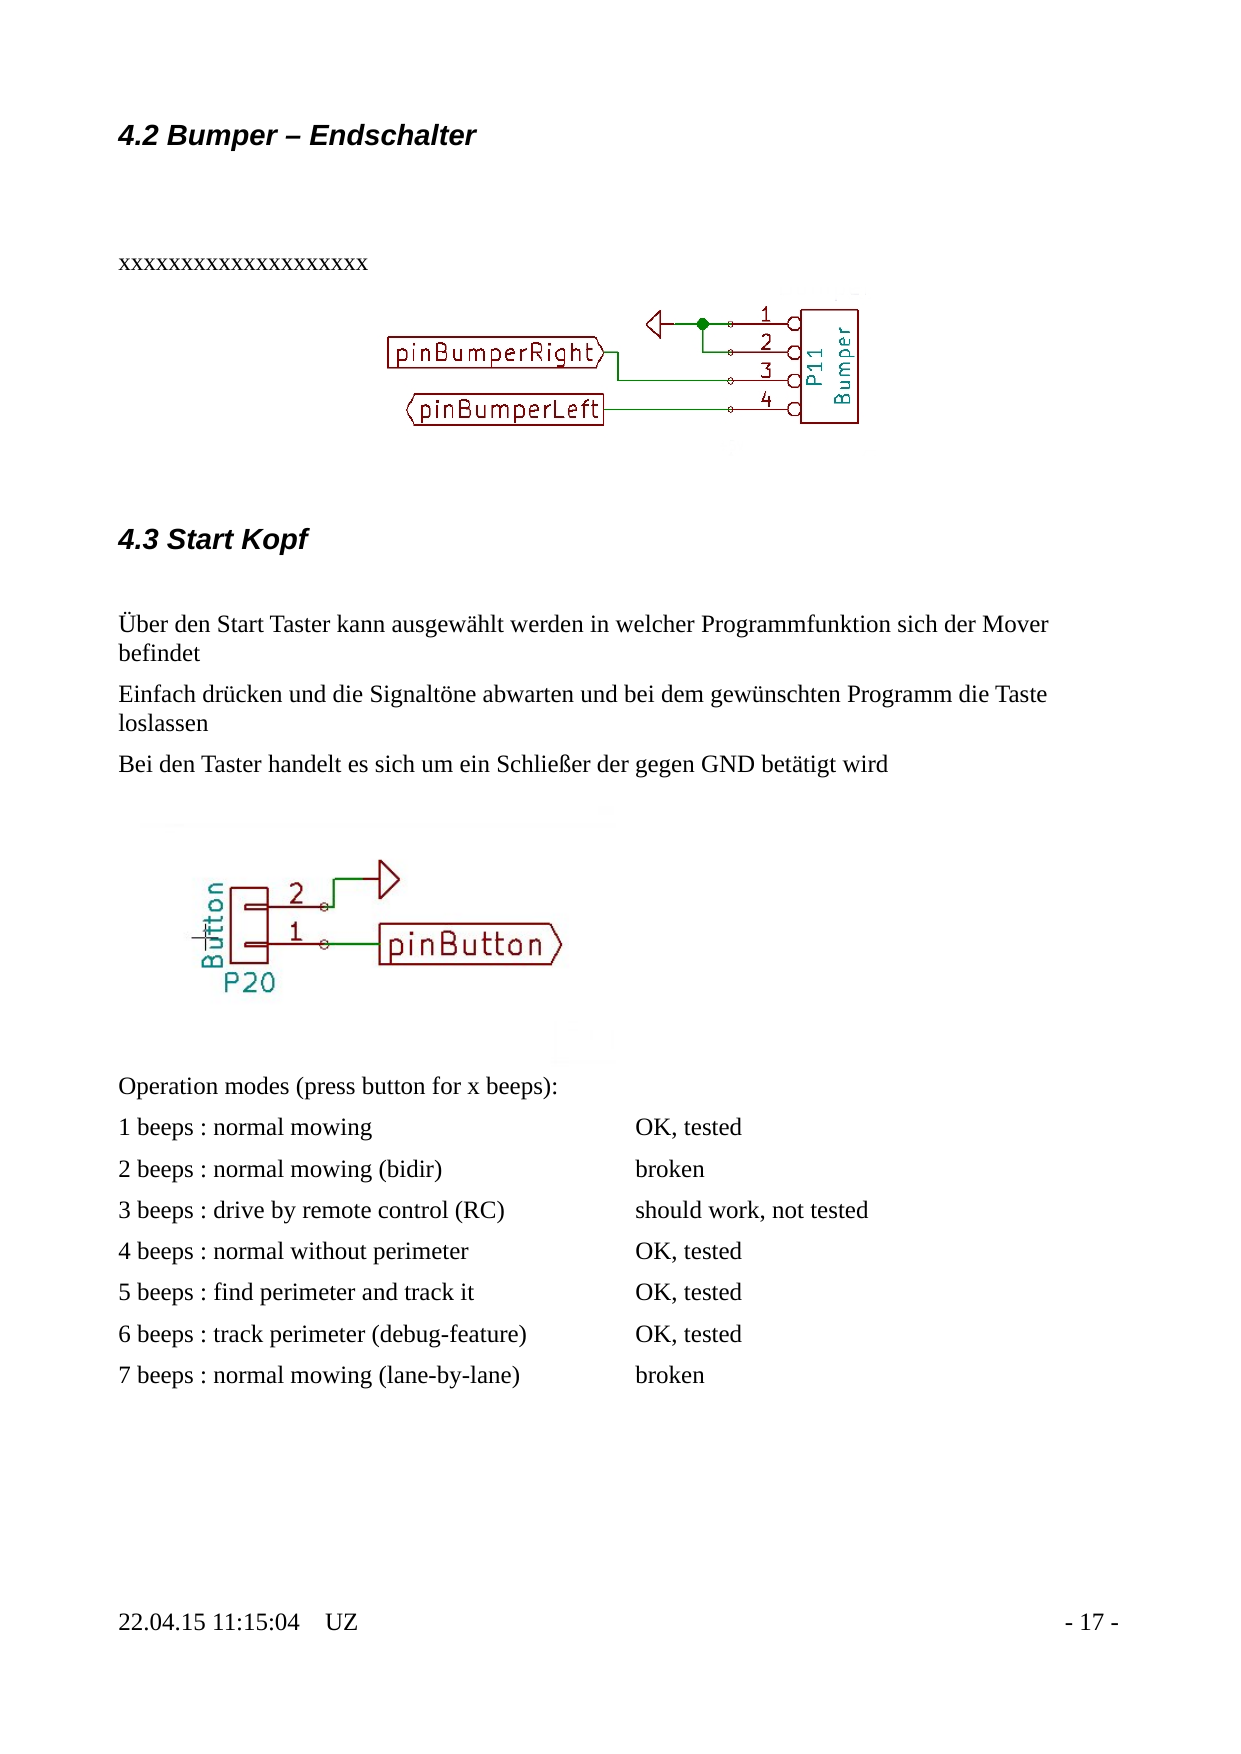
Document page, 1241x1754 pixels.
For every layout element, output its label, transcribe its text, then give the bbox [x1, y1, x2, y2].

subtitle 4.3 Start Kopf [118, 522, 1122, 555]
text Einfach drücken und die Signaltöne abwarten und bei dem gewünschten Programm die Taste loslassen [118, 679, 1122, 736]
text xxxxxxxxxxxxxxxxxxxx [118, 247, 1122, 275]
text 6 beeps : track perimeter (debug-feature) OK, tested [118, 1319, 1122, 1347]
subtitle 4.2 Bumper – Endschalter [118, 118, 1122, 152]
picture [363, 287, 877, 456]
text 1 beeps : normal mowing OK, tested [118, 1112, 1122, 1141]
text Über den Start Taster kann ausgewählt werden in welcher Programmfunktion sich der Mover befindet [118, 609, 1122, 666]
text 3 beeps : drive by remote control (RC) should work, not tested [118, 1195, 1122, 1224]
text 5 beeps : find perimeter and track it OK, tested [118, 1277, 1122, 1306]
text 7 beeps : normal mowing (lane-by-lane) broken [118, 1360, 1122, 1389]
text 2 beeps : normal mowing (bidir) broken [118, 1154, 1122, 1182]
text Bei den Taster handelt es sich um ein Schließer der gegen GND betätigt wird [118, 749, 1122, 778]
text Operation modes (press button for x beeps): [118, 790, 1122, 1100]
picture [139, 806, 617, 1072]
text 4 beeps : normal without perimeter OK, tested [118, 1236, 1122, 1265]
